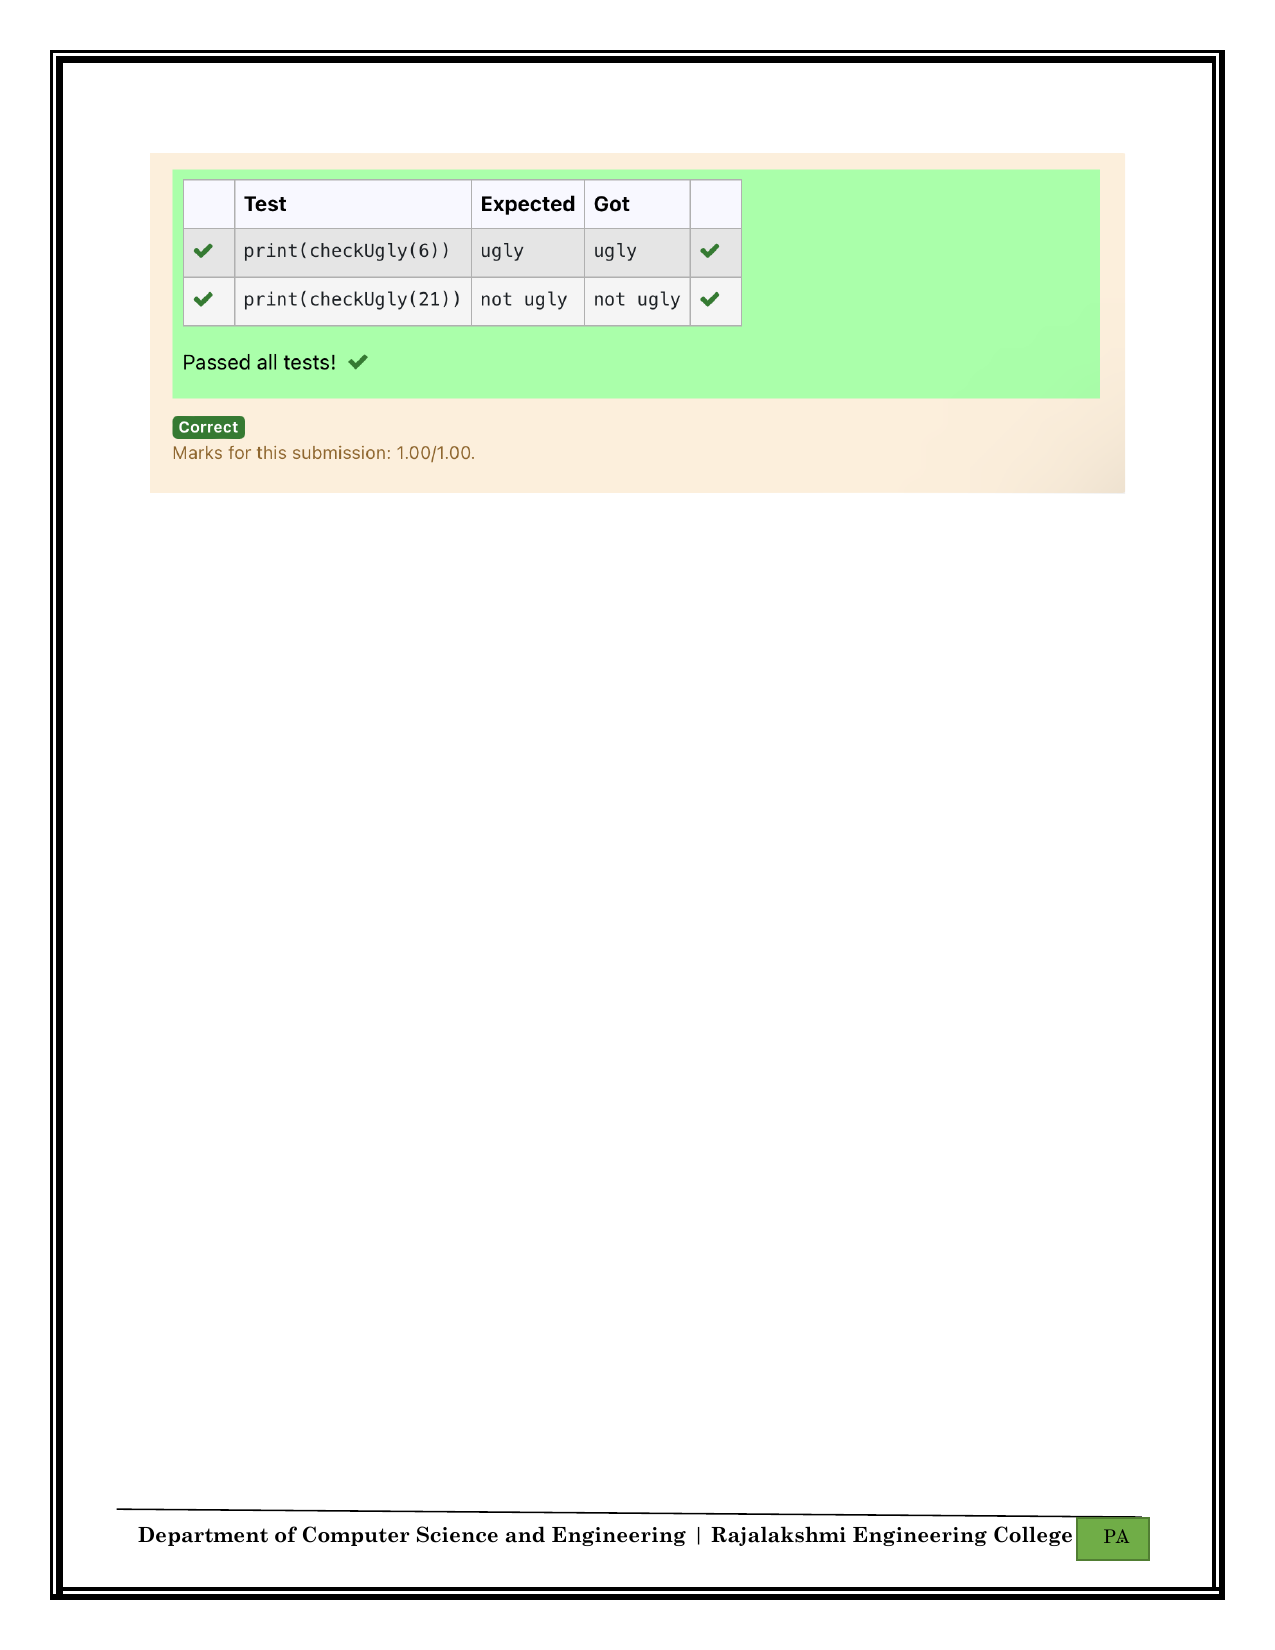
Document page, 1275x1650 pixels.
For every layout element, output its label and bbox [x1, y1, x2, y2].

picture [150, 150, 1125, 494]
